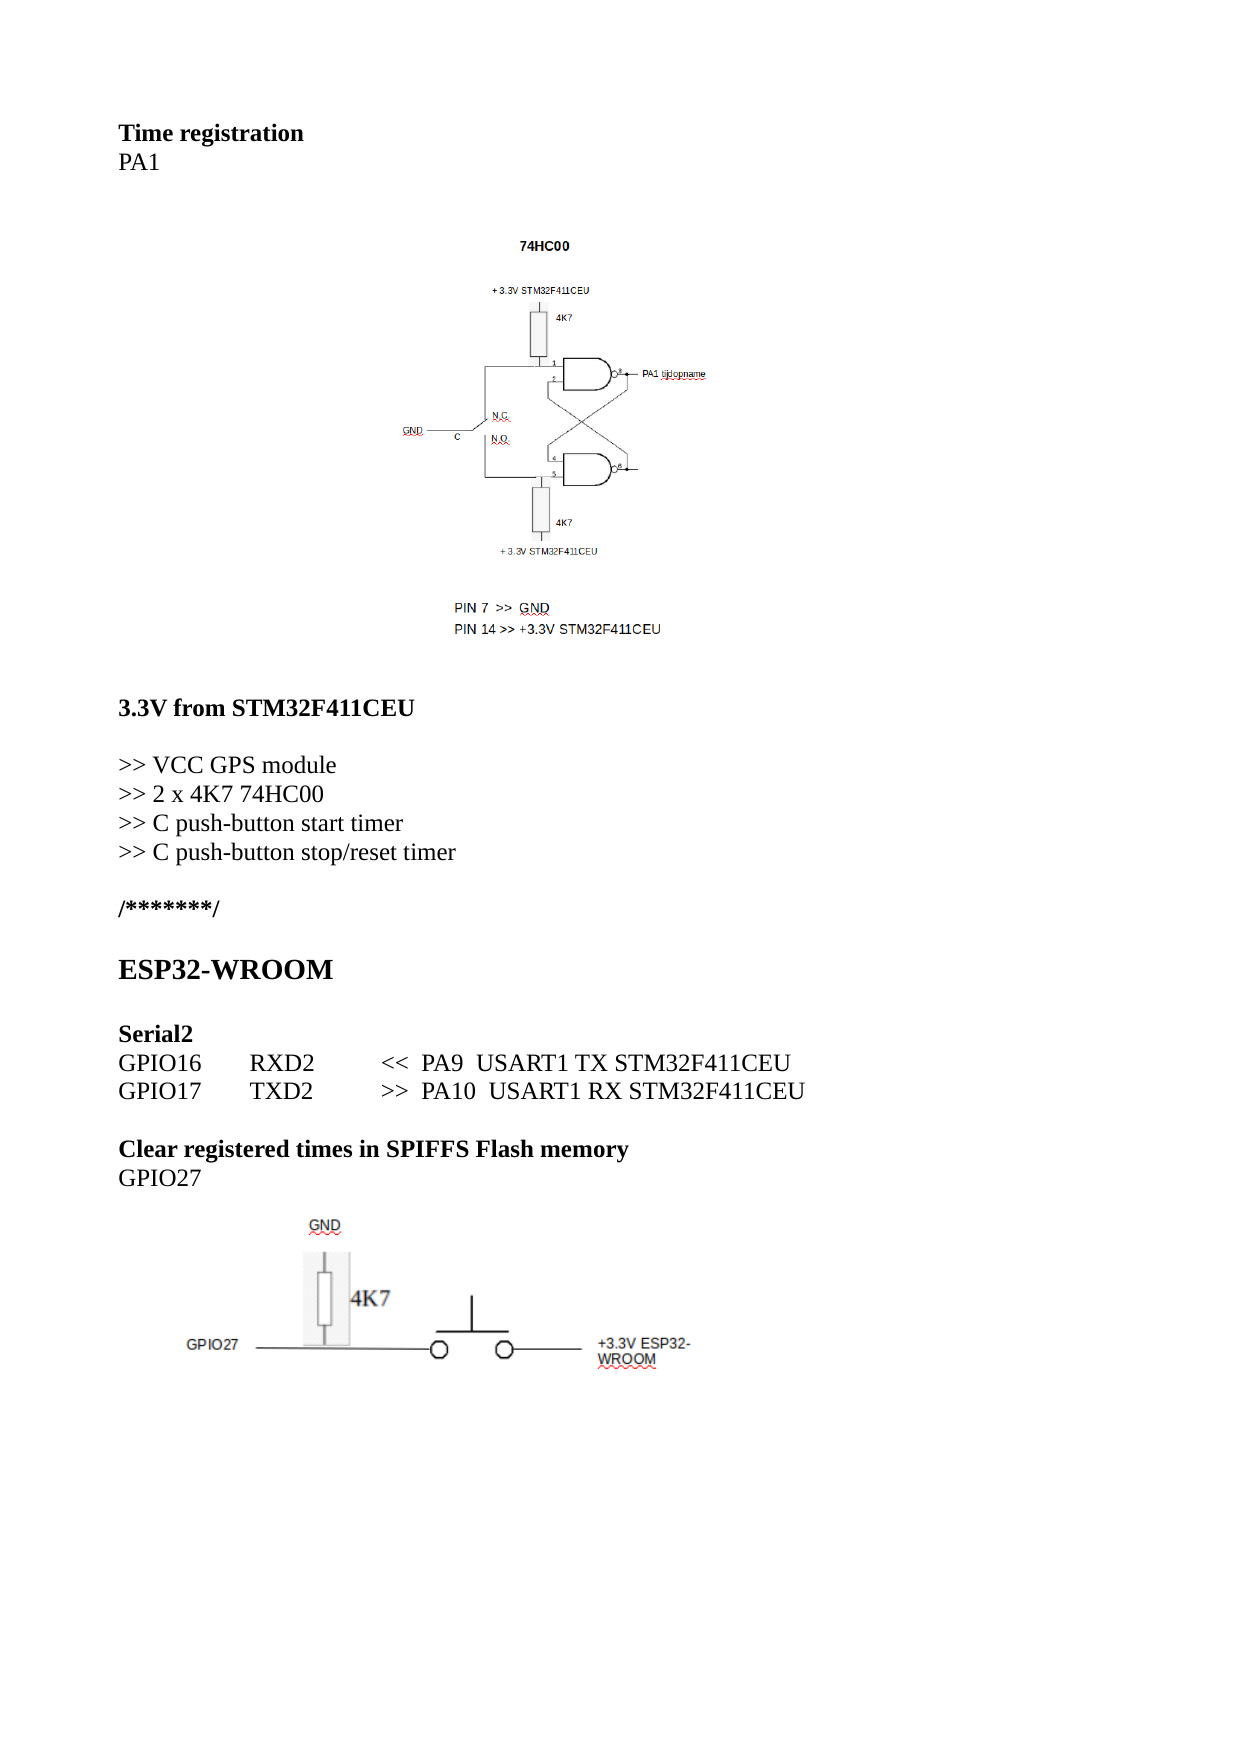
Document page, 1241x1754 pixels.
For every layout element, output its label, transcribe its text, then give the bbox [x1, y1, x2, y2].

picture [392, 225, 715, 644]
text ESP32-WROOM [118, 952, 1122, 985]
text 3.3V from STM32F411CEU [118, 693, 1122, 722]
picture [177, 1210, 718, 1406]
text Time registration [118, 118, 1122, 147]
text GPIO27 [118, 1163, 1122, 1191]
text >> VCC GPS module [118, 751, 1122, 779]
text GPIO16 RXD2 << PA9 USART1 TX STM32F411CEU [118, 1048, 1122, 1076]
text >> C push-button start timer [118, 808, 1122, 837]
text PA1 [118, 147, 1122, 176]
text >> 2 x 4K7 74HC00 [118, 779, 1122, 808]
text Serial2 [118, 1019, 1122, 1048]
text /*******/ [118, 894, 1122, 923]
text >> C push-button stop/reset timer [118, 837, 1122, 866]
text GPIO17 TXD2 >> PA10 USART1 RX STM32F411CEU [118, 1076, 1122, 1105]
text Clear registered times in SPIFFS Flash memory [118, 1134, 1122, 1163]
